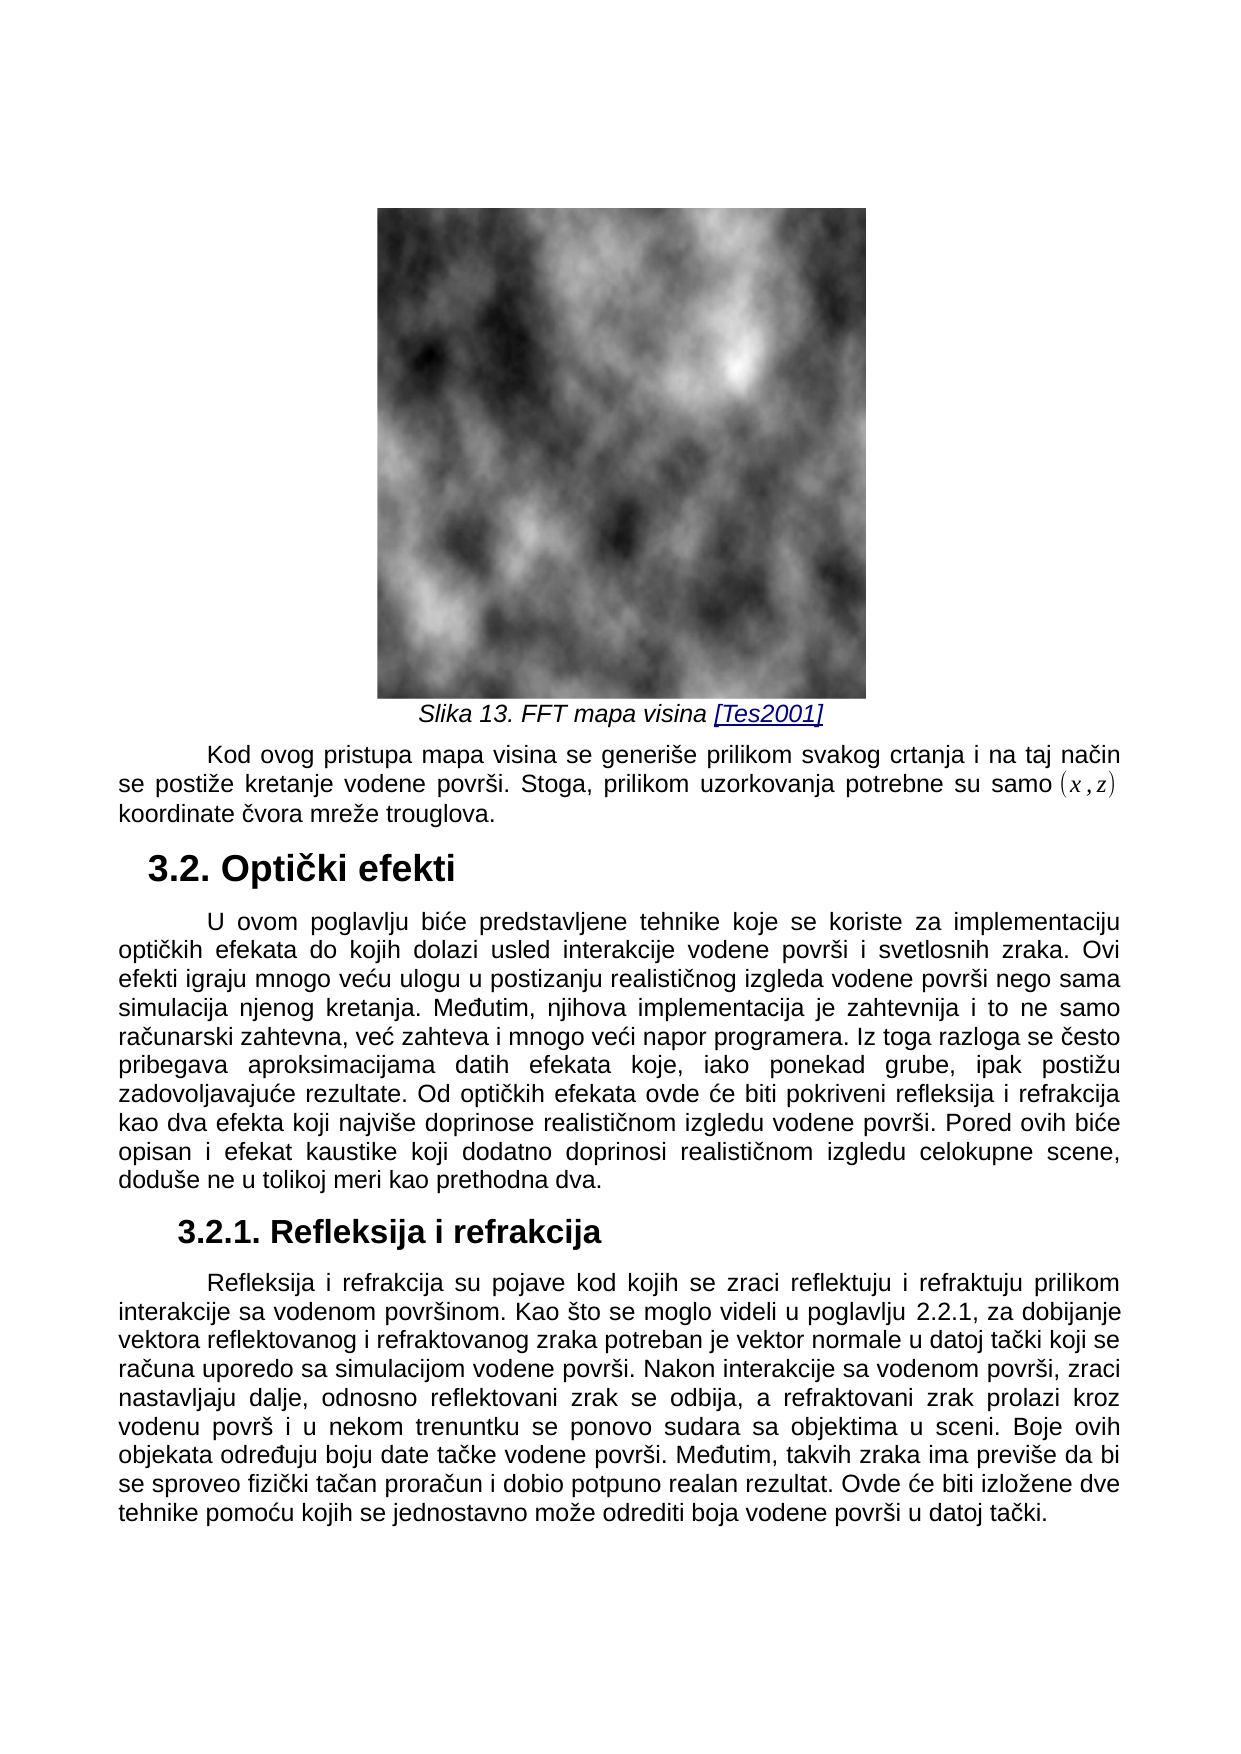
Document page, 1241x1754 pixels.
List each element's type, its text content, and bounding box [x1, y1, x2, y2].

picture [377, 208, 866, 700]
subtitle Refleksija i refrakcija [177, 1212, 1122, 1250]
text Refleksija i refrakcija su pojave kod kojih se zraci reflektuju i refraktuju prilikom interakcije sa vodenom površinom. Kao što se moglo videli u poglavlju 2.2.1, za dobijanje vektora reflektovanog i refraktovanog zraka potreban je vektor normale u datoj tački koji se računa uporedo sa simulacijom vodene površi. Nakon interakcije sa vodenom površi, zraci nastavljaju dalje, odnosno reflektovani zrak se odbija, a refraktovani zrak prolazi kroz vodenu površ i u nekom trenuntku se ponovo sudara sa objektima u sceni. Boje ovih objekata određuju boju date tačke vodene površi. Međutim, takvih zraka ima previše da bi se sproveo fizički tačan proračun i dobio potpuno realan rezultat. Ovde će biti izložene dve tehnike pomoću kojih se jednostavno može odrediti boja vodene površi u datoj tački. [118, 1268, 1122, 1527]
subtitle Optički efekti [148, 846, 1122, 889]
text Slika 13. FFT mapa visina [Tes2001] [377, 700, 866, 728]
text Kod ovog pristupa mapa visina se generiše prilikom svakog crtanja i na taj način se postiže kretanje vodene površi. Stoga, prilikom uzorkovanja potrebne su samokoordinate čvora mreže trouglova. [118, 177, 1122, 828]
text U ovom poglavlju biće predstavljene tehnike koje se koriste za implementaciju optičkih efekata do kojih dolazi usled interakcije vodene površi i svetlosnih zraka. Ovi efekti igraju mnogo veću ulogu u postizanju realističnog izgleda vodene površi nego sama simulacija njenog kretanja. Međutim, njihova implementacija je zahtevnija i to ne samo računarski zahtevna, već zahteva i mnogo veći napor programera. Iz toga razloga se često pribegava aproksimacijama datih efekata koje, iako ponekad grube, ipak postižu zadovoljavajuće rezultate. Od optičkih efekata ovde će biti pokriveni refleksija i refrakcija kao dva efekta koji najviše doprinose realističnom izgledu vodene površi. Pored ovih biće opisan i efekat kaustike koji dodatno doprinosi realističnom izgledu celokupne scene, doduše ne u tolikoj meri kao prethodna dva. [118, 907, 1122, 1194]
